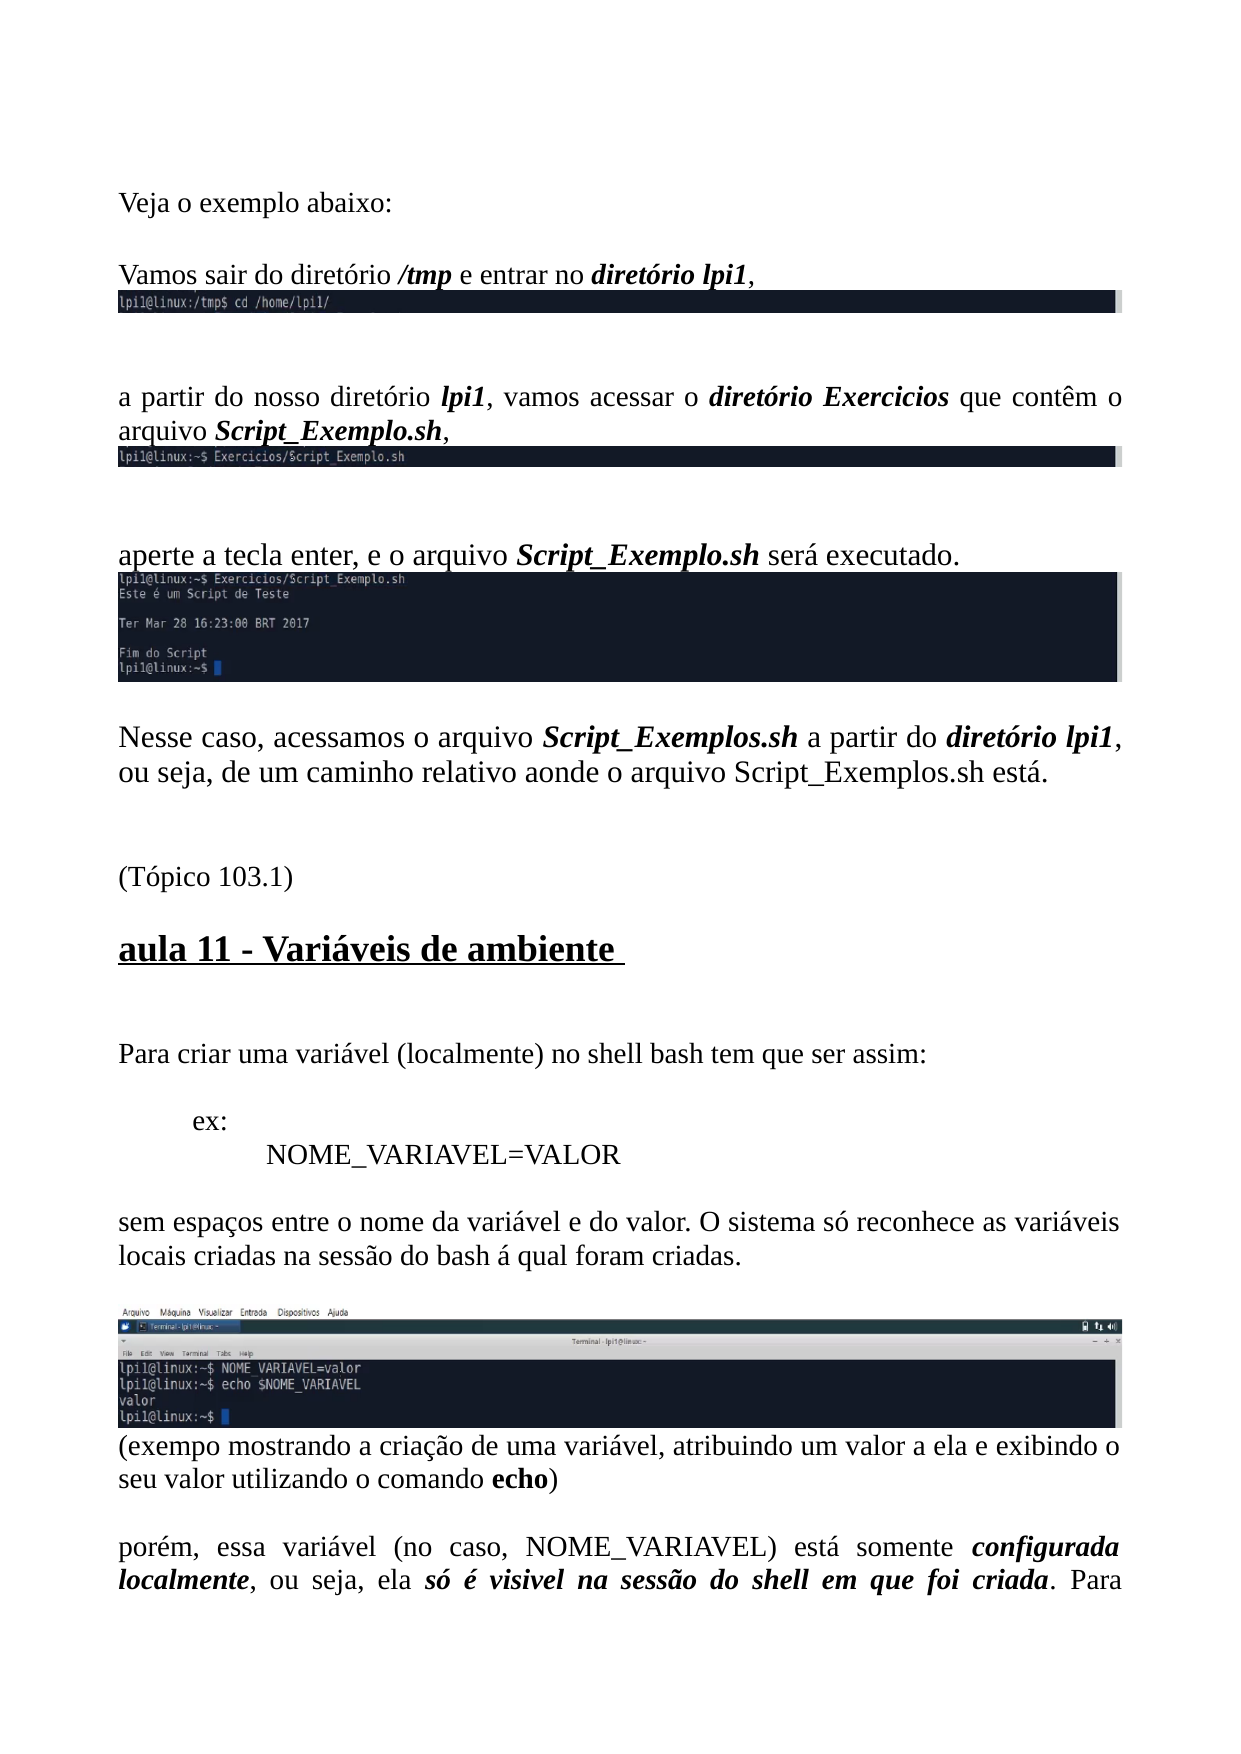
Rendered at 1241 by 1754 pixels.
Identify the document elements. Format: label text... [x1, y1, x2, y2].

text sem espaços entre o nome da variável e do valor. O sistema só reconhece as variáveis locais criadas na sessão do bash á qual foram criadas. [118, 1204, 1122, 1271]
picture [118, 572, 1123, 682]
text aperte a tecla enter, e o arquivo Script_Exemplo.sh será executado. [118, 536, 1122, 572]
picture [118, 1304, 1123, 1428]
text Vamos sair do diretório /tmp e entrar no diretório lpi1, [118, 257, 1122, 290]
text Veja o exemplo abaixo: [118, 185, 1122, 219]
text ex: [118, 1103, 1122, 1137]
picture [118, 290, 1123, 313]
text (exempo mostrando a criação de uma variável, atribuindo um valor a ela e exibindo o seu valor utilizando o comando echo) [118, 1428, 1122, 1495]
text porém, essa variável (no caso, NOME_VARIAVEL) está somente configurada localmente, ou seja, ela só é visivel na sessão do shell em que foi criada. Para [118, 1529, 1122, 1596]
text Nesse caso, acessamos o arquivo Script_Exemplos.sh a partir do diretório lpi1, ou seja, de um caminho relativo aonde o arquivo Script_Exemplos.sh está. [118, 718, 1122, 790]
text a partir do nosso diretório lpi1, vamos acessar o diretório Exercicios que contêm o arquivo Script_Exemplo.sh, [118, 379, 1122, 446]
text aula 11 - Variáveis de ambiente [118, 926, 1122, 969]
text (Tópico 103.1) [118, 859, 1122, 893]
text NOME_VARIAVEL=VALOR [118, 1137, 1122, 1171]
picture [118, 446, 1123, 467]
text Para criar uma variável (localmente) no shell bash tem que ser assim: [118, 1036, 1122, 1070]
